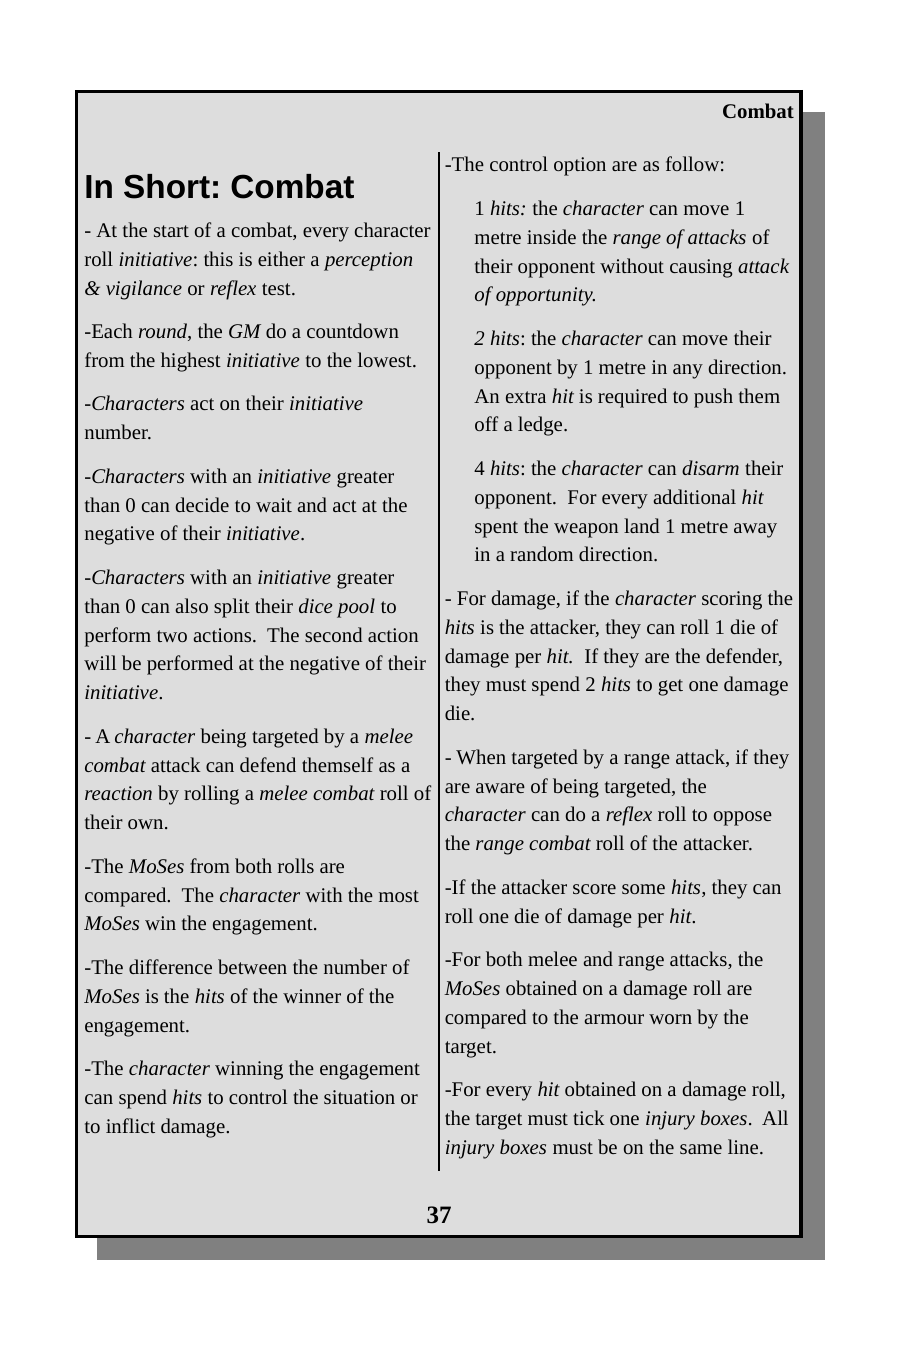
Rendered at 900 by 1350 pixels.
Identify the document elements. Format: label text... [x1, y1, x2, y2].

text -Characters act on their initiative number. [84, 391, 433, 444]
text -Each round, the GM do a countdown from the highest initiative to the lowest. [84, 319, 433, 372]
subtitle In Short: Combat [84, 167, 433, 205]
text -Characters with an initiative greater than 0 can also split their dice pool to perform two actions. The second action will be performed at the negative of their initiative. [84, 565, 433, 704]
text -For both melee and range attacks, the MoSes obtained on a damage roll are compared to the armour worn by the target. [444, 947, 793, 1058]
text - When targeted by a range attack, if they are aware of being targeted, the character can do a reflex roll to oppose the range combat roll of the attacker. [444, 745, 793, 855]
text -The control option are as follow: [444, 152, 793, 176]
text -For every hit obtained on a damage roll, the target must tick one injury boxes. All injury boxes must be on the same line. [444, 1077, 793, 1159]
text - For damage, if the character scoring the hits is the attacker, they can roll 1 die of damage per hit. If they are the defender, they must spend 2 hits to get one damage die. [444, 586, 793, 725]
text 4 hits: the character can disarm their opponent. For every additional hit spent the weapon land 1 metre away in a random direction. [474, 456, 793, 566]
text -The difference between the number of MoSes is the hits of the winner of the engagement. [84, 955, 433, 1037]
text - A character being targeted by a melee combat attack can defend themself as a reaction by rolling a melee combat roll of their own. [84, 724, 433, 834]
text - At the start of a combat, every character roll initiative: this is either a perception & vigilance or reflex test. [84, 218, 433, 300]
text -If the attacker score some hits, they can roll one die of damage per hit. [444, 875, 793, 928]
text 1 hits: the character can move 1 metre inside the range of attacks of their opponent without causing attack of opportunity. [474, 196, 793, 306]
text -The MoSes from both rolls are compared. The character with the most MoSes win the engagement. [84, 854, 433, 935]
text -The character winning the engagement can spend hits to control the situation or to inflict damage. [84, 1056, 433, 1138]
text 2 hits: the character can move their opponent by 1 metre in any direction. An extra hit is required to push them off a ledge. [474, 326, 793, 436]
text -Characters with an initiative greater than 0 can decide to wait and act at the negative of their initiative. [84, 464, 433, 545]
